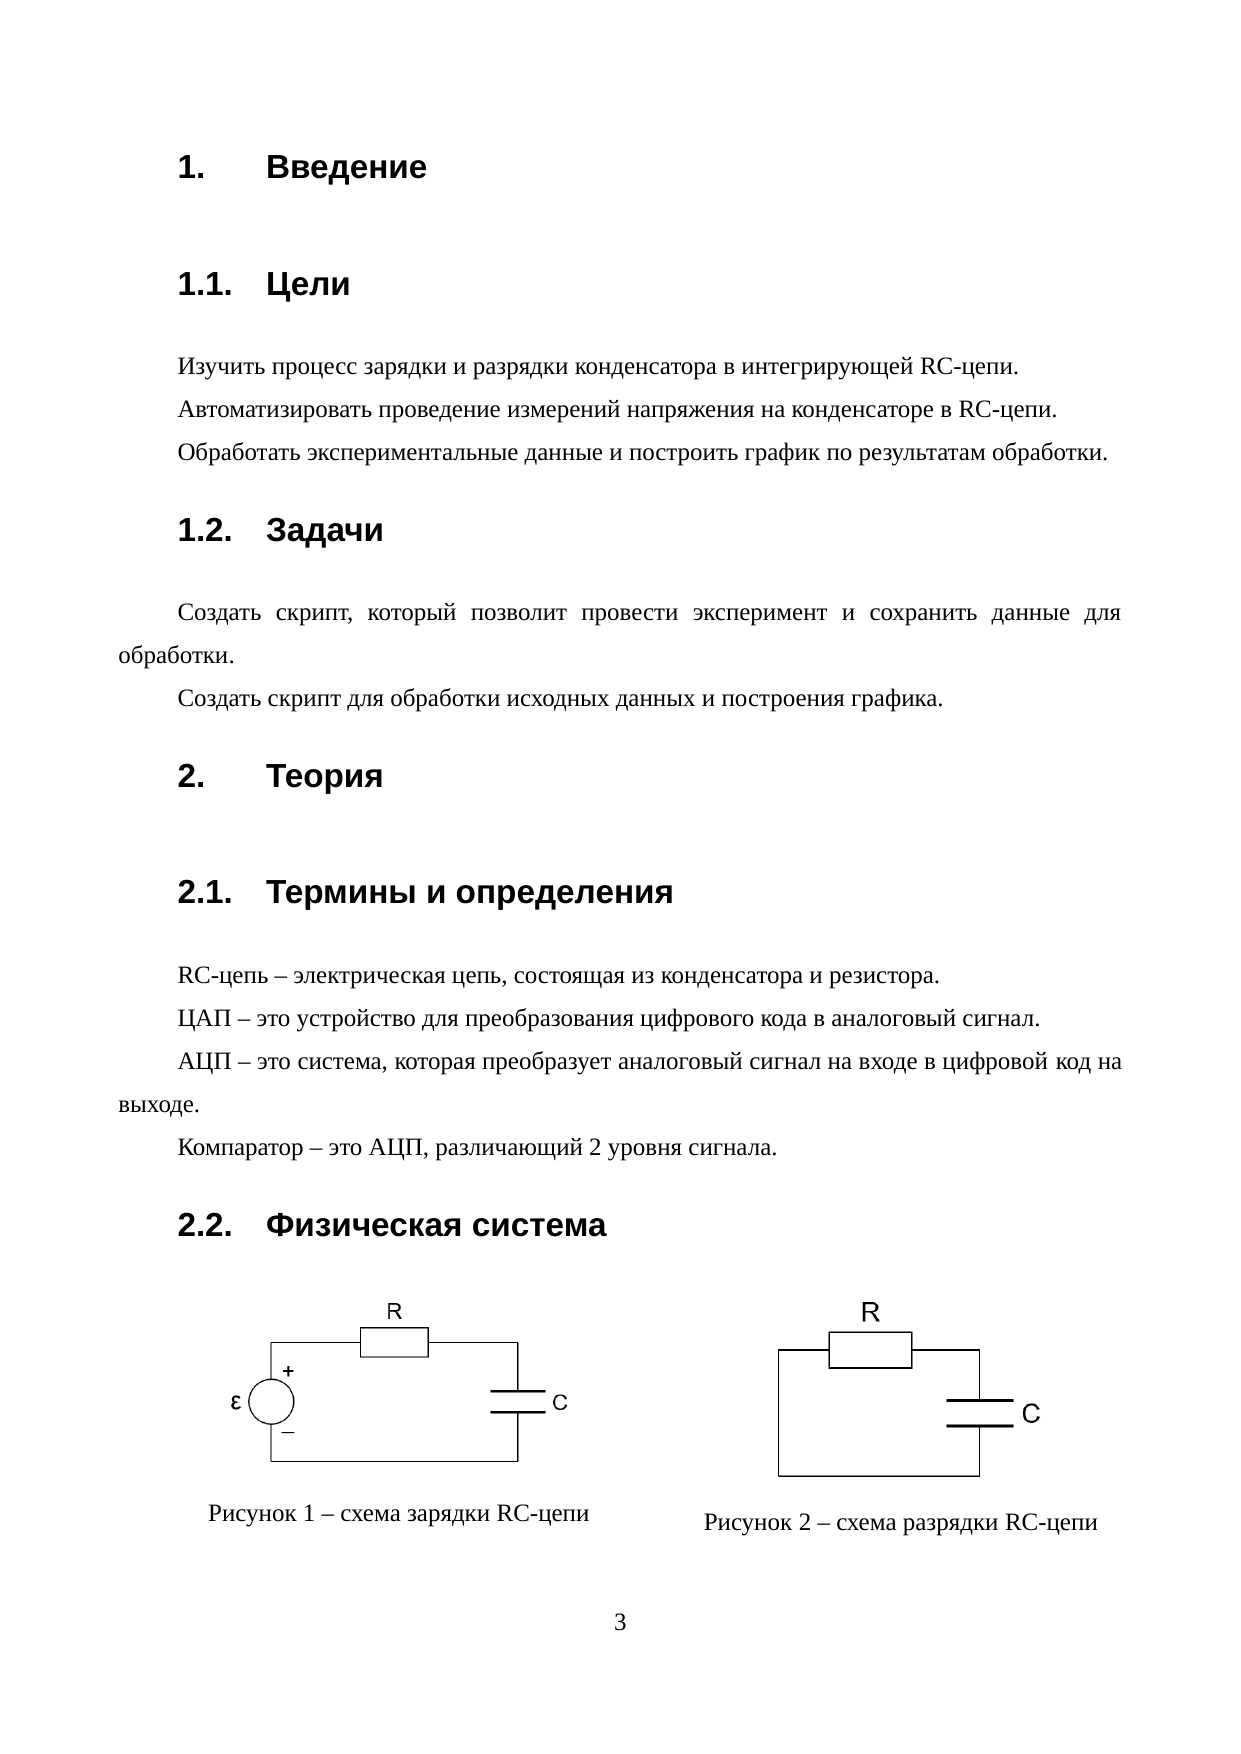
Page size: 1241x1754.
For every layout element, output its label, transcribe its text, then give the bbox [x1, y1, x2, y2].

subtitle Физическая система [118, 1205, 1122, 1243]
text АЦП – это система, которая преобразует аналоговый сигнал на входе в цифровой код на выходе. [118, 1046, 1122, 1118]
picture [224, 1294, 573, 1484]
subtitle Теория [118, 756, 1122, 794]
text RC-цепь – электрическая цепь, состоящая из конденсатора и резистора. [118, 960, 1122, 988]
text Компаратор – это АЦП, различающий 2 уровня сигнала. [118, 1132, 1122, 1161]
text Создать скрипт, который позволит провести эксперимент и сохранить данные для обработки. [118, 597, 1122, 669]
text Автоматизировать проведение измерений напряжения на конденсаторе в RC-цепи. [118, 394, 1122, 423]
text Изучить процесс зарядки и разрядки конденсатора в интегрирующей RC-цепи. [118, 351, 1122, 380]
subtitle Задачи [118, 510, 1122, 548]
subtitle Введение [118, 148, 1122, 186]
text Создать скрипт для обработки исходных данных и построения графика. [118, 683, 1122, 712]
text ЦАП – это устройство для преобразования цифрового кода в аналоговый сигнал. [118, 1003, 1122, 1032]
picture [755, 1294, 1047, 1493]
text Обработать экспериментальные данные и построить график по результатам обработки. [118, 437, 1122, 466]
subtitle Термины и определения [118, 873, 1122, 911]
table_header Рисунок 1 – схема зарядки RC-цепи [118, 1292, 620, 1553]
table_header Рисунок 2 – схема разрядки RC-цепи [620, 1292, 1122, 1553]
subtitle Цели [118, 264, 1122, 303]
